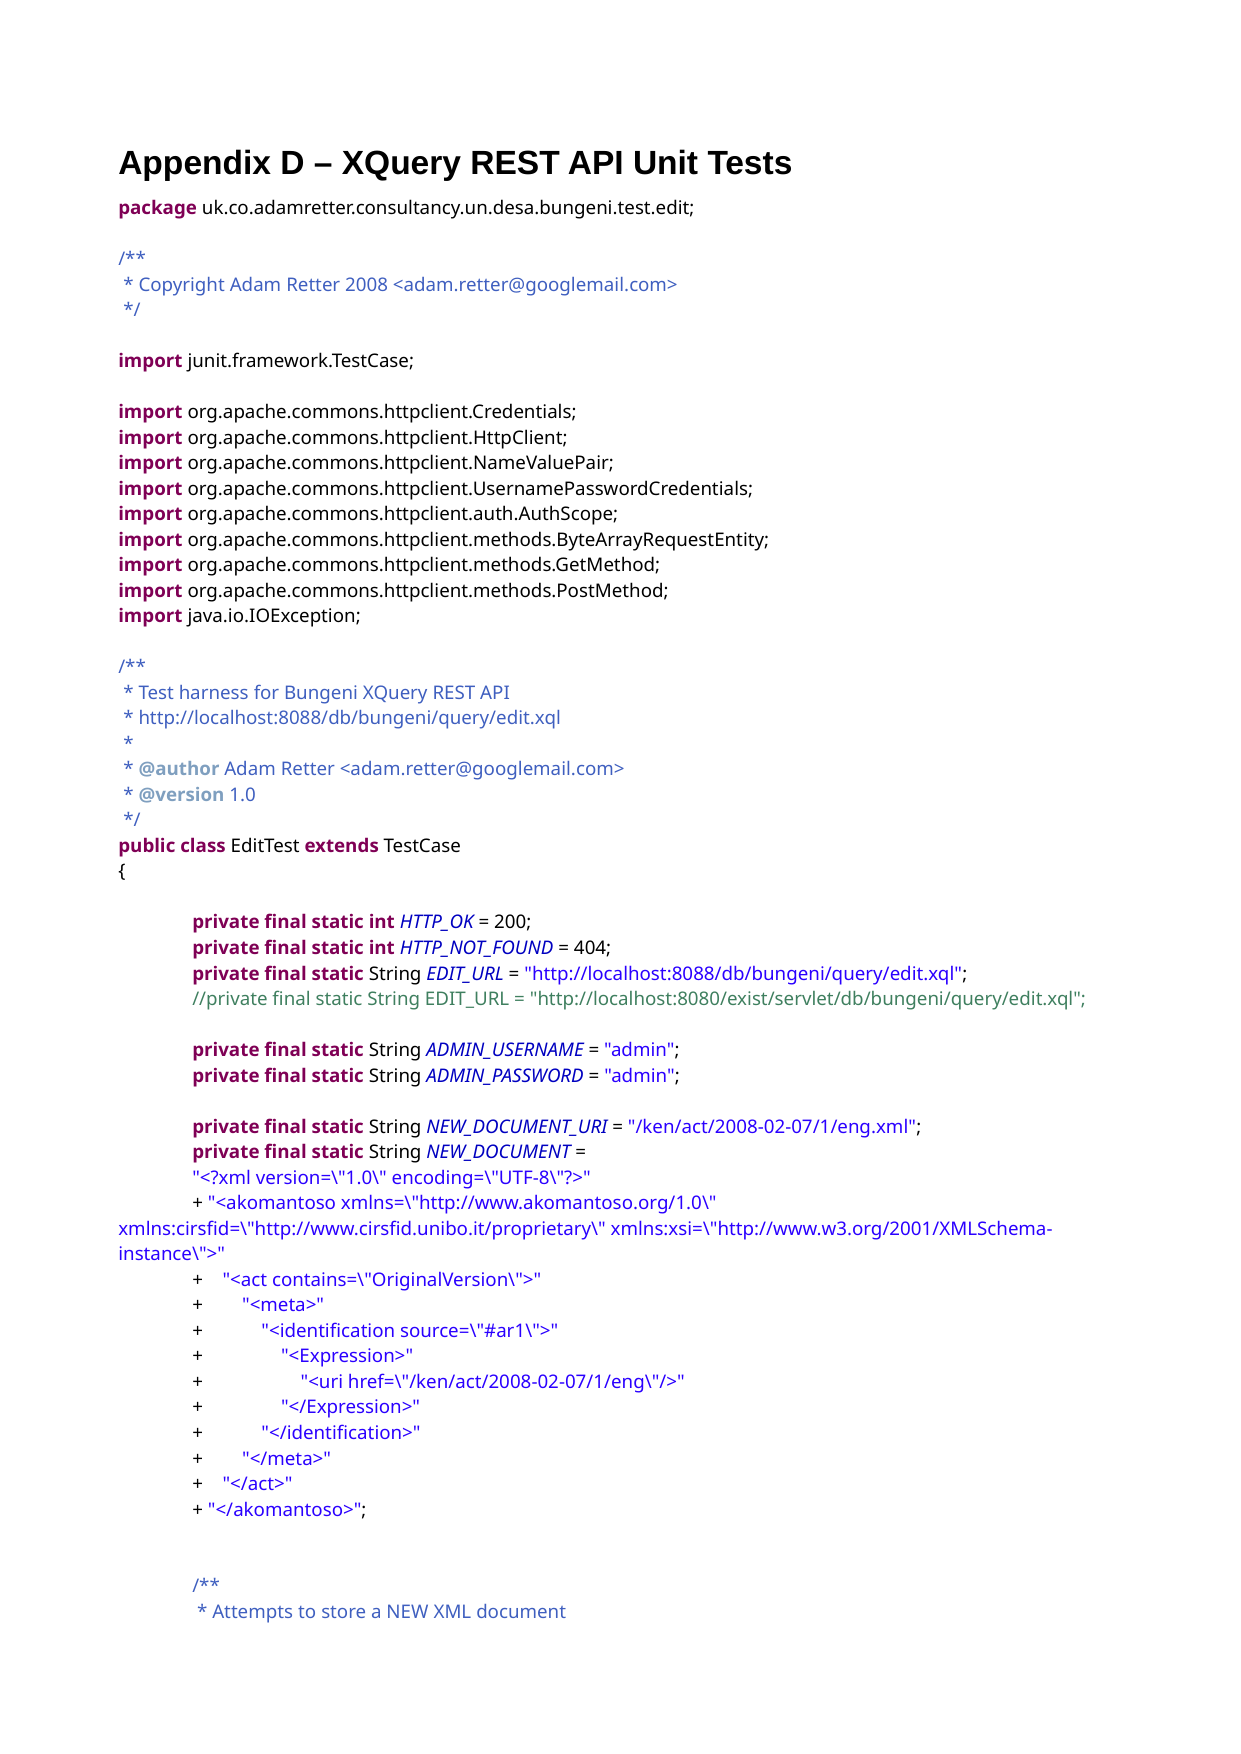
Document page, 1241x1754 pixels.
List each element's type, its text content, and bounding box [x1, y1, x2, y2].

text package uk.co.adamretter.consultancy.un.desa.bungeni.test.edit; [118, 194, 1122, 220]
text * http://localhost:8088/db/bungeni/query/edit.xql [118, 705, 1122, 730]
text + "<uri href=\"/ken/act/2008-02-07/1/eng\"/>" [118, 1368, 1122, 1394]
text import org.apache.commons.httpclient.auth.AuthScope; [118, 501, 1122, 526]
text * [118, 730, 1122, 756]
text * Test harness for Bungeni XQuery REST API [118, 679, 1122, 705]
text import org.apache.commons.httpclient.Credentials; [118, 398, 1122, 424]
text * Attempts to store a NEW XML document [118, 1598, 1122, 1623]
text * Copyright Adam Retter 2008 <adam.retter@googlemail.com> [118, 271, 1122, 296]
text private final static String EDIT_URL = "http://localhost:8088/db/bungeni/query/edit.xql"; [118, 960, 1122, 985]
text + "<meta>" [118, 1292, 1122, 1317]
text public class EditTest extends TestCase [118, 832, 1122, 858]
text import org.apache.commons.httpclient.UsernamePasswordCredentials; [118, 475, 1122, 501]
text + "</act>" [118, 1470, 1122, 1496]
text + "</meta>" [118, 1445, 1122, 1470]
text + "<act contains=\"OriginalVersion\">" [118, 1266, 1122, 1292]
text /** [118, 245, 1122, 271]
text import org.apache.commons.httpclient.methods.PostMethod; [118, 577, 1122, 603]
text + "<Expression>" [118, 1343, 1122, 1368]
text private final static String NEW_DOCUMENT_URI = "/ken/act/2008-02-07/1/eng.xml"; [118, 1113, 1122, 1138]
text * @author Adam Retter <adam.retter@googlemail.com> [118, 756, 1122, 781]
text //private final static String EDIT_URL = "http://localhost:8080/exist/servlet/db/bungeni/query/edit.xql"; [118, 985, 1122, 1011]
text private final static String ADMIN_PASSWORD = "admin"; [118, 1062, 1122, 1087]
text private final static int HTTP_OK = 200; [118, 909, 1122, 934]
text import org.apache.commons.httpclient.NameValuePair; [118, 449, 1122, 475]
text */ [118, 296, 1122, 322]
text private final static int HTTP_NOT_FOUND = 404; [118, 934, 1122, 960]
text + "</Expression>" [118, 1394, 1122, 1419]
text /** [118, 654, 1122, 679]
text import org.apache.commons.httpclient.methods.ByteArrayRequestEntity; [118, 526, 1122, 552]
text "<?xml version=\"1.0\" encoding=\"UTF-8\"?>" [118, 1164, 1122, 1189]
text */ [118, 807, 1122, 832]
text import junit.framework.TestCase; [118, 347, 1122, 373]
text private final static String NEW_DOCUMENT = [118, 1138, 1122, 1164]
text import org.apache.commons.httpclient.methods.GetMethod; [118, 552, 1122, 577]
text + "<akomantoso xmlns=\"http://www.akomantoso.org/1.0\" xmlns:cirsfid=\"http://www.cirsfid.unibo.it/proprietary\" xmlns:xsi=\"http://www.w3.org/2001/XMLSchema-instance\">" [118, 1189, 1122, 1266]
text * @version 1.0 [118, 781, 1122, 807]
text import org.apache.commons.httpclient.HttpClient; [118, 424, 1122, 449]
text + "</akomantoso>"; [118, 1496, 1122, 1521]
text import java.io.IOException; [118, 603, 1122, 628]
text /** [118, 1572, 1122, 1598]
subtitle Appendix D – XQuery REST API Unit Tests [118, 143, 1122, 182]
text + "</identification>" [118, 1419, 1122, 1445]
text + "<identification source=\"#ar1\">" [118, 1317, 1122, 1343]
text { [118, 858, 1122, 883]
text private final static String ADMIN_USERNAME = "admin"; [118, 1036, 1122, 1062]
